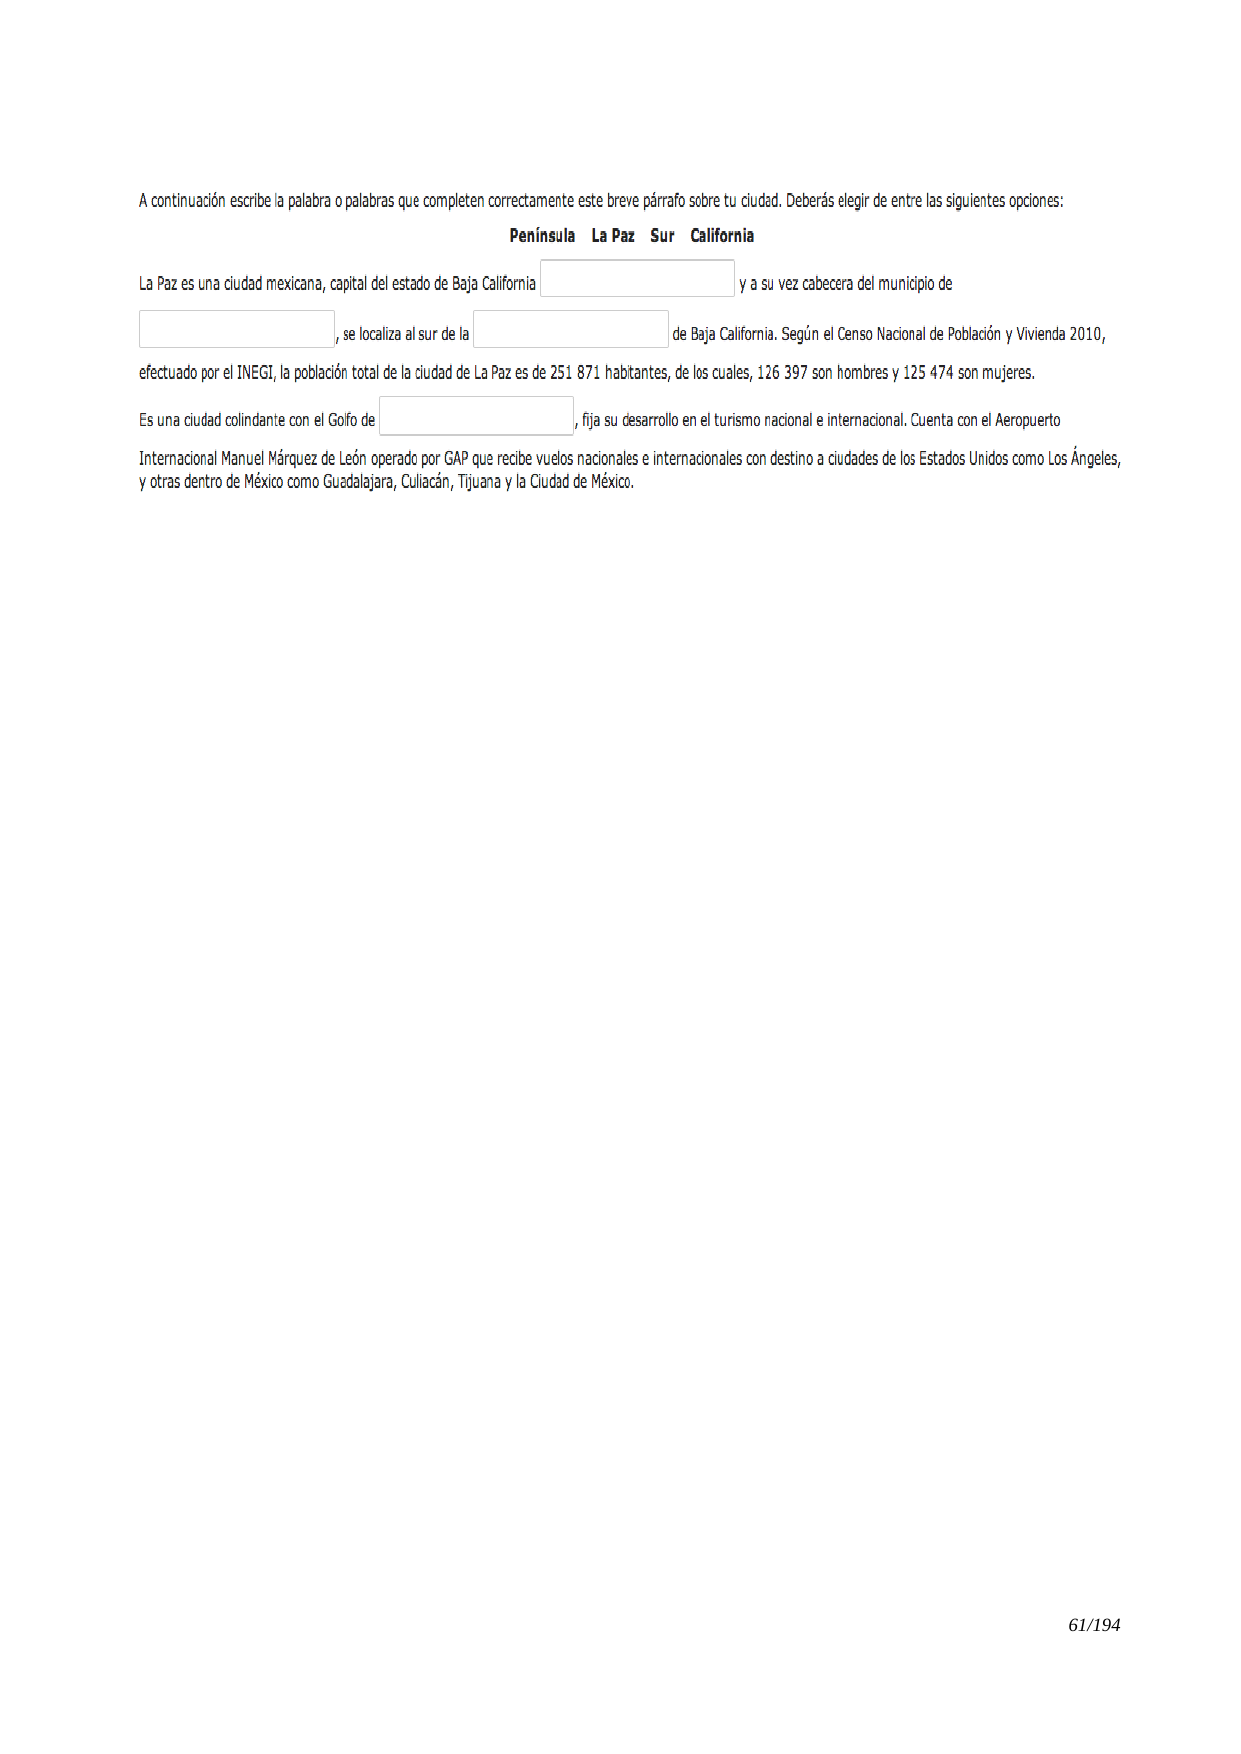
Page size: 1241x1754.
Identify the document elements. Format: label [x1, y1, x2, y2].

picture [134, 189, 1123, 499]
